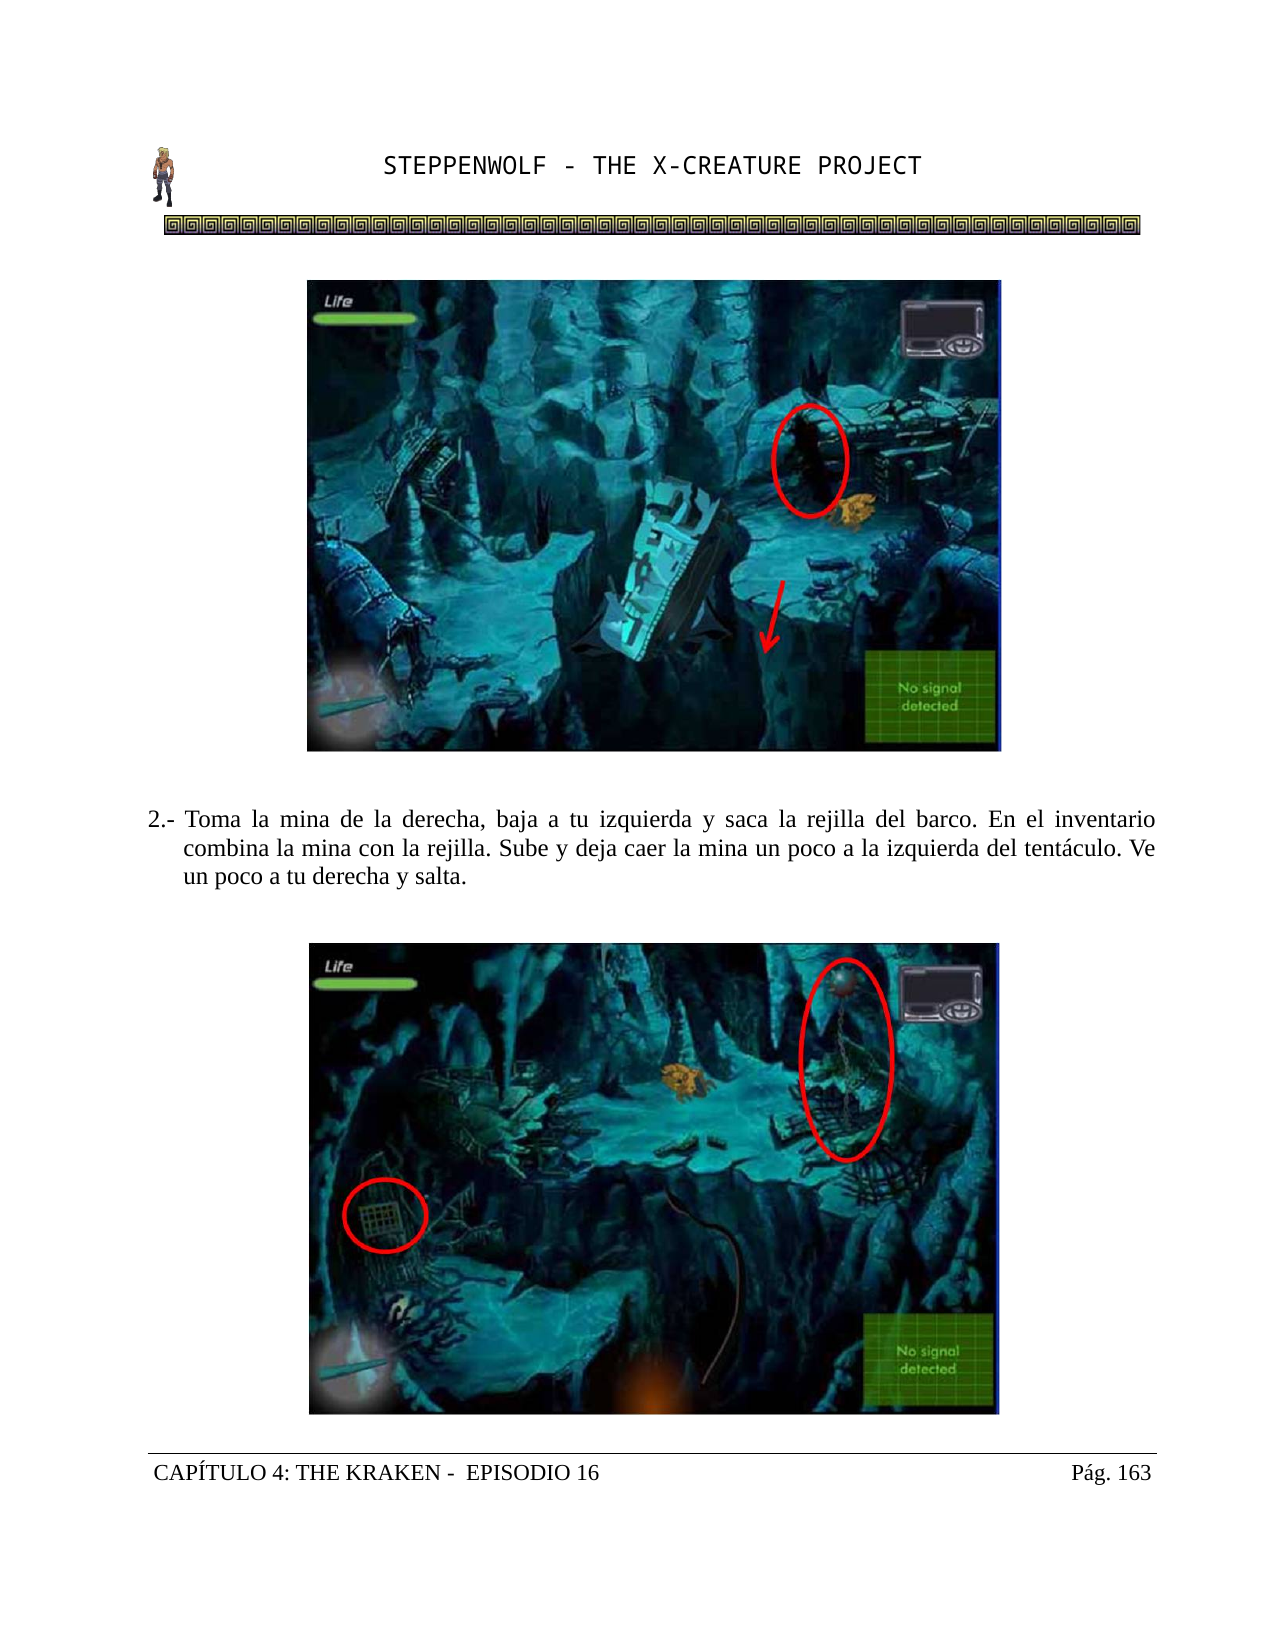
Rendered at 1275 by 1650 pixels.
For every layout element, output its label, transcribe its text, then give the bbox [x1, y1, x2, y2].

picture [308, 942, 1000, 1415]
picture [164, 215, 1141, 235]
picture [147, 147, 181, 207]
text 2.- Toma la mina de la derecha, baja a tu izquierda y saca la rejilla del barco. En el inventario combina la mina con la rejilla. Sube y deja caer la mina un poco a la izquierda del tentáculo. Ve un poco a tu derecha y salta. [148, 804, 1157, 890]
picture [306, 279, 1002, 752]
